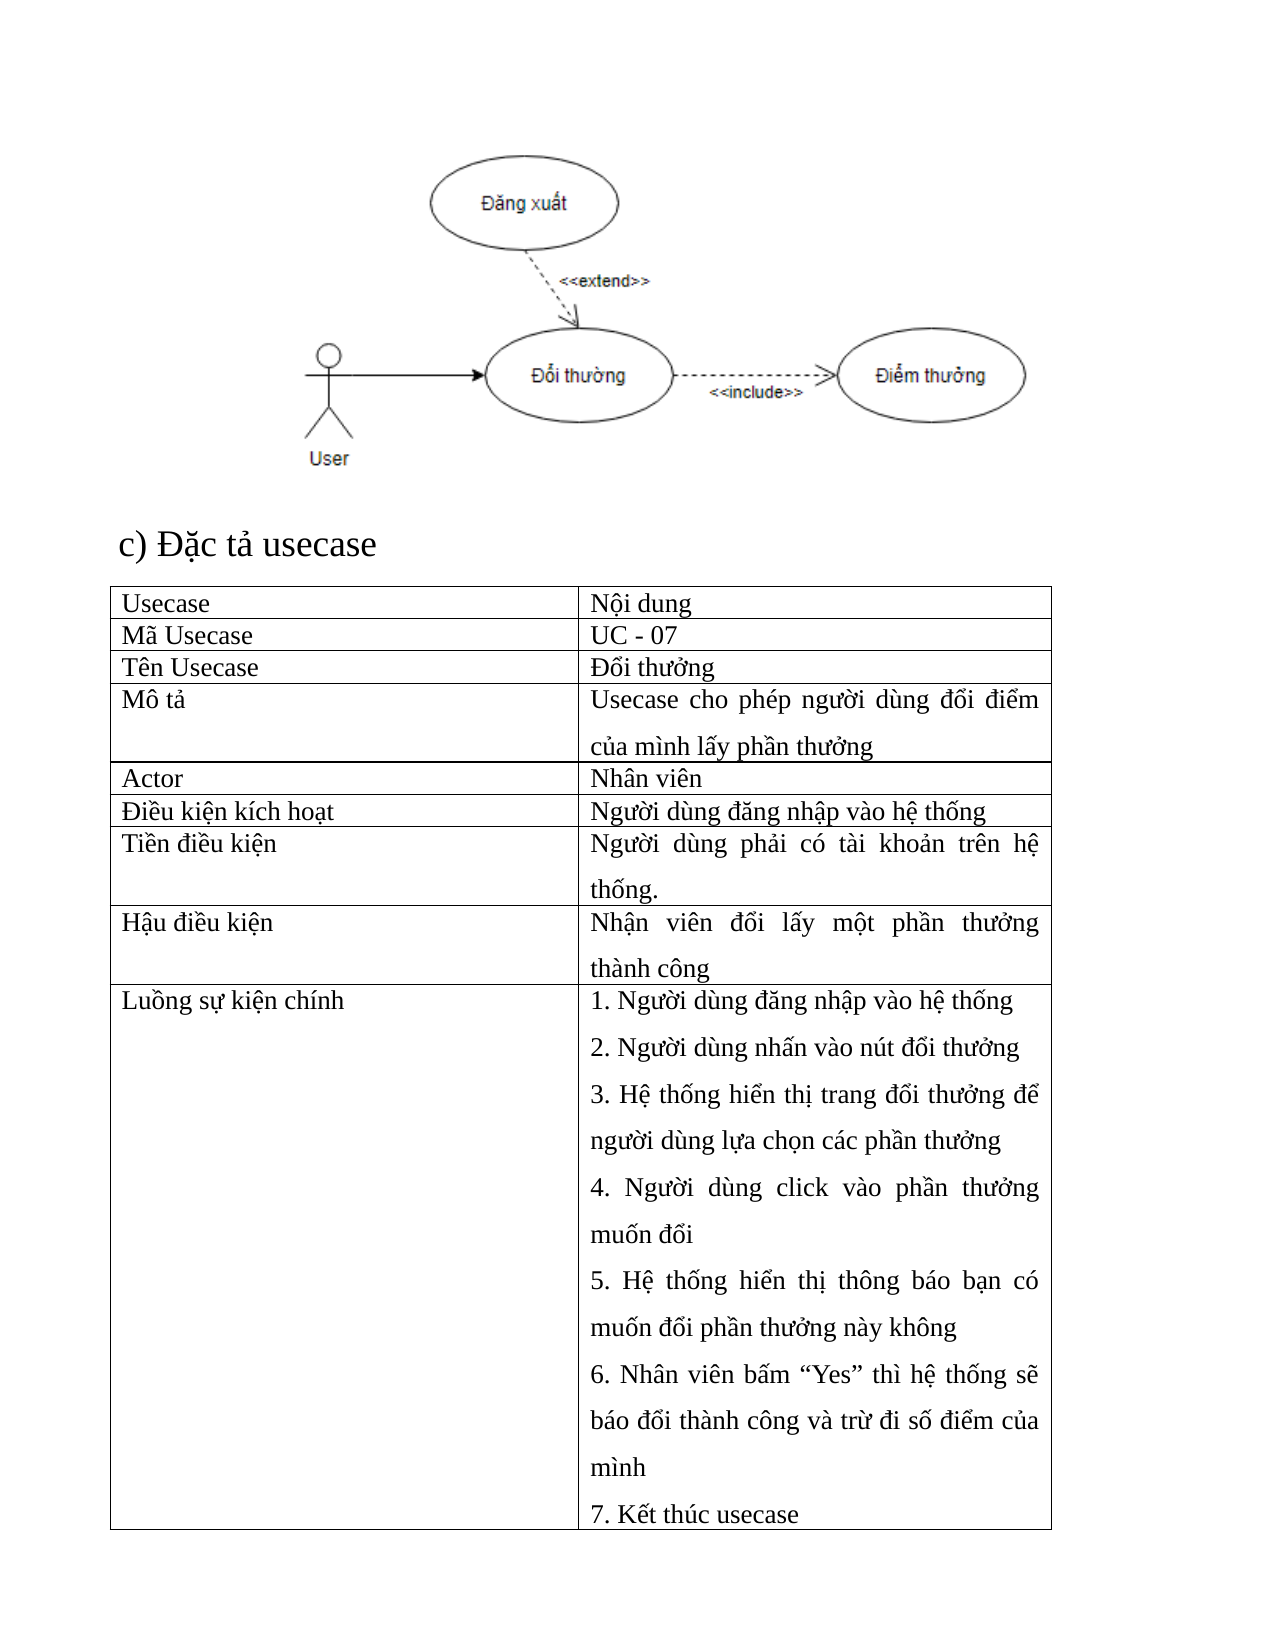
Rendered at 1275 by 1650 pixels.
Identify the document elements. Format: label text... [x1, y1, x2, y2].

table_cell Mô tả [111, 684, 578, 761]
table_header Nội dung [579, 587, 1051, 618]
table_cell Đổi thưởng [579, 651, 1051, 682]
table_cell Actor [111, 763, 578, 793]
table_cell Người dùng đăng nhập vào hệ thống [579, 795, 1051, 826]
table_cell Điều kiện kích hoạt [111, 795, 578, 826]
table_header Usecase [111, 587, 578, 618]
table_cell 1. Người dùng đăng nhập vào hệ thống 2. Người dùng nhấn vào nút đổi thưởng 3. Hệ thống hiển thị trang đổi thưởng để người dùng lựa chọn các phần thưởng 4. Người dùng click vào phần thưởng muốn đổi 5. Hệ thống hiển thị thông báo bạn có muốn đổi phần thưởng này không 6. Nhân viên bấm “Yes” thì hệ thống sẽ báo đổi thành công và trừ đi số điểm của mình 7. Kết thúc usecase [579, 985, 1051, 1529]
table_cell Tiền điều kiện [111, 827, 578, 904]
table_cell Người dùng phải có tài khoản trên hệ thống. [579, 827, 1051, 904]
table_cell Mã Usecase [111, 619, 578, 650]
table_cell Usecase cho phép người dùng đổi điểm của mình lấy phần thưởng [579, 684, 1051, 761]
table_cell Nhân viên [579, 763, 1051, 793]
picture [139, 118, 1136, 522]
table_cell Luồng sự kiện chính [111, 985, 578, 1529]
table_cell Tên Usecase [111, 651, 578, 682]
text c) Đặc tả usecase [118, 161, 1157, 564]
table_cell UC - 07 [579, 619, 1051, 650]
table_cell Nhận viên đổi lấy một phần thưởng thành công [579, 906, 1051, 983]
table_cell Hậu điều kiện [111, 906, 578, 983]
